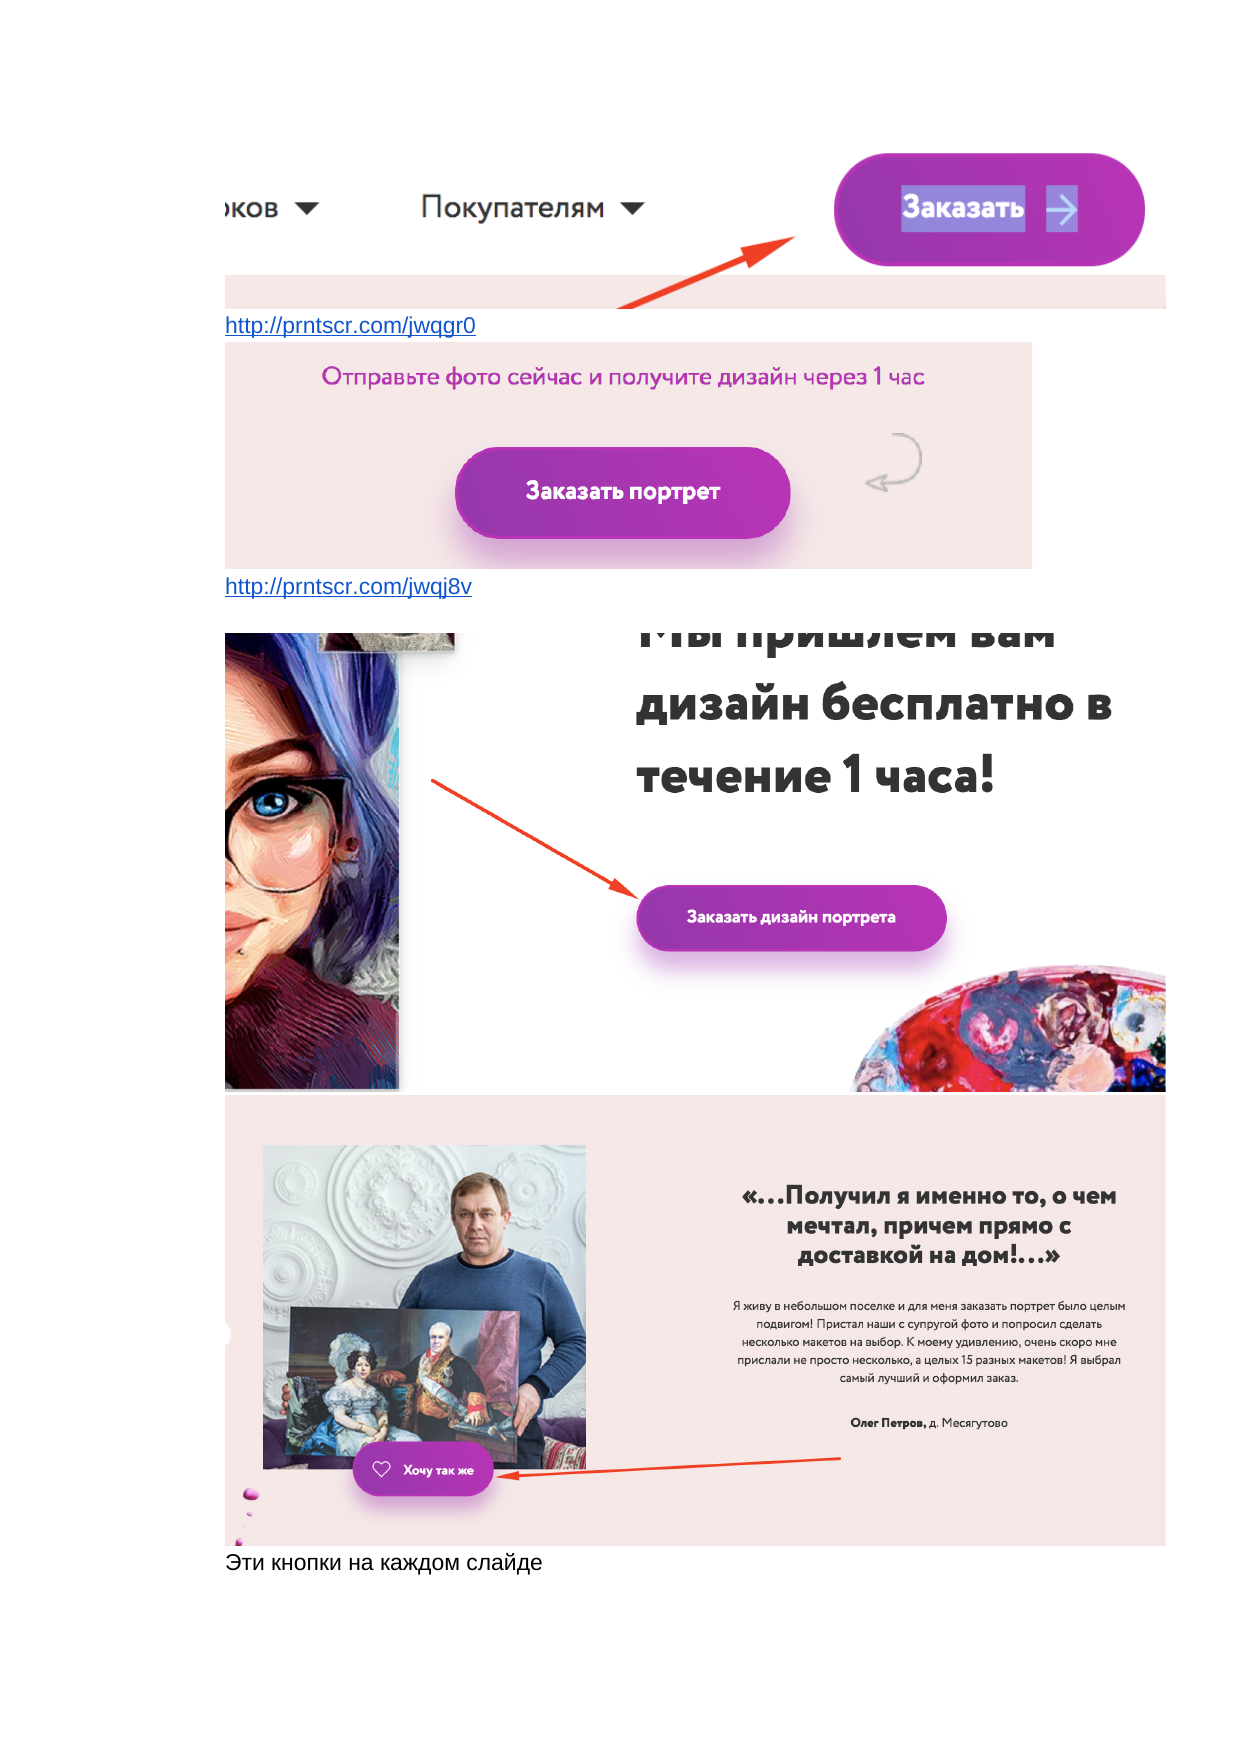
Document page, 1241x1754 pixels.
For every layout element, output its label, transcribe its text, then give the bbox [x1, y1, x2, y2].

picture [225, 1095, 1166, 1546]
picture [225, 342, 1033, 569]
list http://prntscr.com/jwqgr0 http://prntscr.com/jwqj8v Эти кнопки на каждом слайде [187, 150, 1090, 1576]
picture [225, 150, 1166, 309]
picture [225, 633, 1166, 1092]
